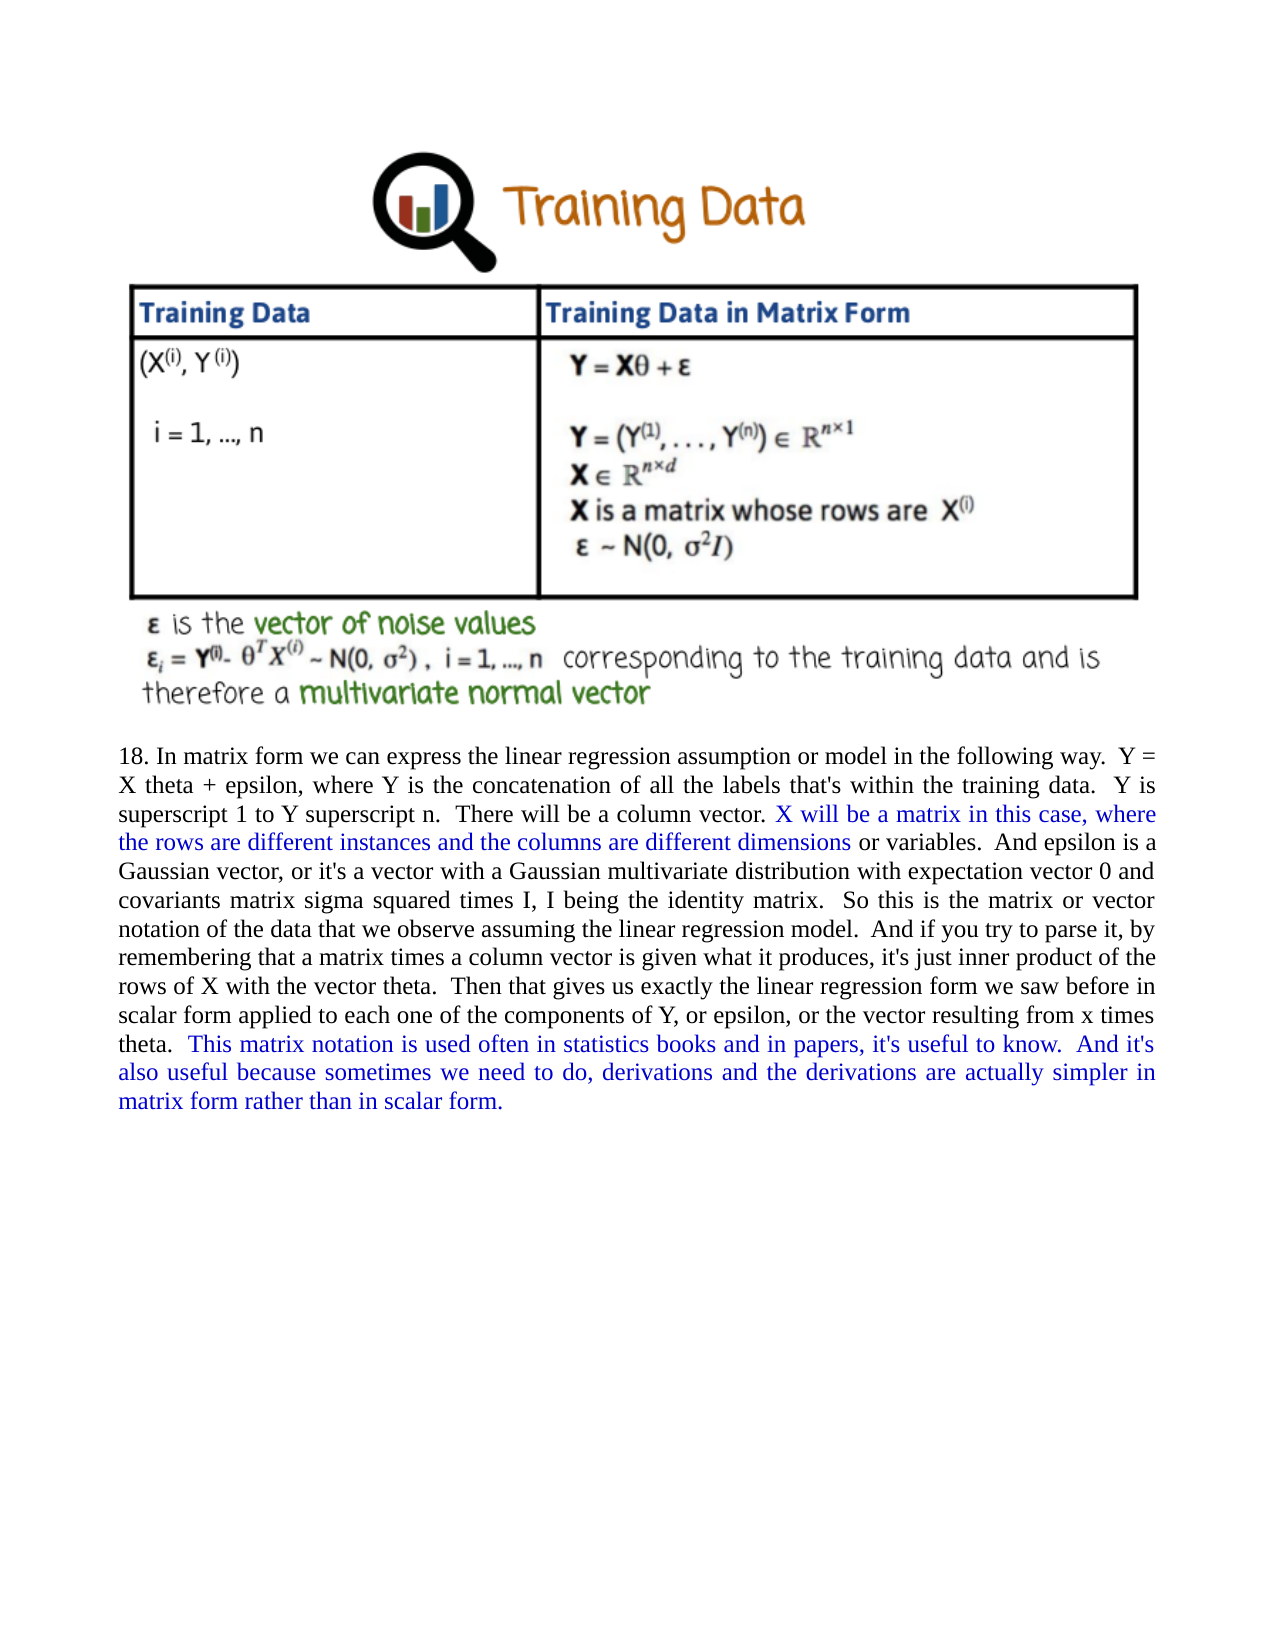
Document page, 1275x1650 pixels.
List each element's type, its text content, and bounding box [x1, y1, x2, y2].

text 18. In matrix form we can express the linear regression assumption or model in the following way. Y = X theta + epsilon, where Y is the concatenation of all the labels that's within the training data. Y is superscript 1 to Y superscript n. There will be a column vector. X will be a matrix in this case, where the rows are different instances and the columns are different dimensions or variables. And epsilon is a Gaussian vector, or it's a vector with a Gaussian multivariate distribution with expectation vector 0 and covariants matrix sigma squared times I, I being the identity matrix. So this is the matrix or vector notation of the data that we observe assuming the linear regression model. And if you try to parse it, by remembering that a matrix times a column vector is given what it produces, it's just inner product of the rows of X with the vector theta. Then that gives us exactly the linear regression form we saw before in scalar form applied to each one of the components of Y, or epsilon, or the vector resulting from x times theta. This matrix notation is used often in statistics books and in papers, it's useful to know. And it's also useful because sometimes we need to do, derivations and the derivations are actually simpler in matrix form rather than in scalar form. [118, 741, 1157, 1115]
picture [118, 146, 1157, 713]
